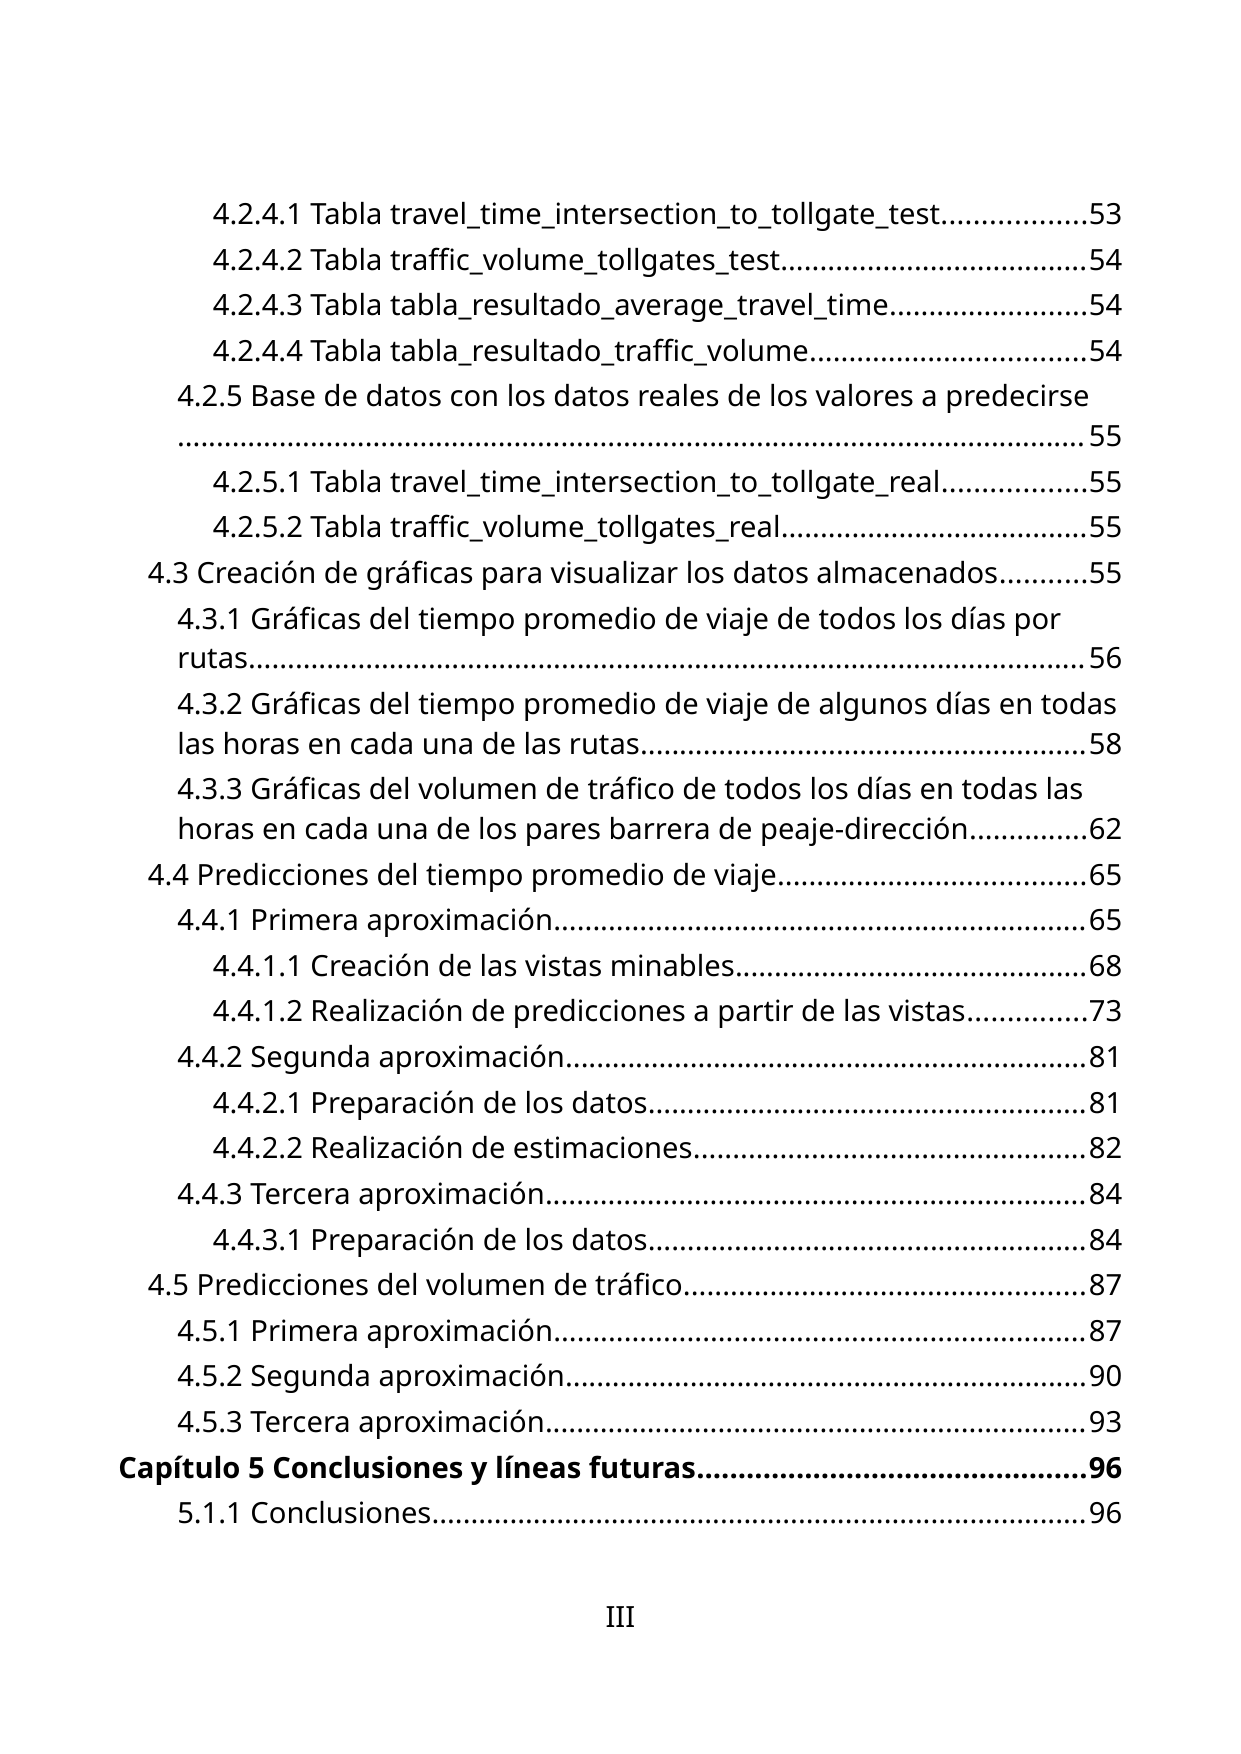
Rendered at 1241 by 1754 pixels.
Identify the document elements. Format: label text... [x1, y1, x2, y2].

text 4.4.2 Segunda aproximación 81 [177, 1036, 1122, 1076]
text 4.4 Predicciones del tiempo promedio de viaje 65 [148, 854, 1122, 893]
text 4.2.4.1 Tabla travel_time_intersection_to_tollgate_test 53 [207, 193, 1122, 233]
text 4.4.1.1 Creación de las vistas minables 68 [207, 945, 1122, 985]
text 4.4.3 Tercera aproximación 84 [177, 1173, 1122, 1213]
text 4.3.2 Gráficas del tiempo promedio de viaje de algunos días en todas las horas en cada una de las rutas 58 [177, 683, 1122, 763]
text 4.3.3 Gráficas del volumen de tráfico de todos los días en todas las horas en cada una de los pares barrera de peaje-dirección 62 [177, 768, 1122, 848]
text 4.2.4.4 Tabla tabla_resultado_traffic_volume 54 [207, 330, 1122, 370]
text 4.2.4.3 Tabla tabla_resultado_average_travel_time 54 [207, 284, 1122, 324]
text 4.3.1 Gráficas del tiempo promedio de viaje de todos los días por rutas 56 [177, 598, 1122, 677]
text 4.5.1 Primera aproximación 87 [177, 1310, 1122, 1350]
text 4.4.2.1 Preparación de los datos 81 [207, 1082, 1122, 1122]
text 4.4.1.2 Realización de predicciones a partir de las vistas 73 [207, 991, 1122, 1030]
text 4.4.3.1 Preparación de los datos 84 [207, 1219, 1122, 1258]
text 4.2.4.2 Tabla traffic_volume_tollgates_test 54 [207, 239, 1122, 278]
text 4.2.5.2 Tabla traffic_volume_tollgates_real 55 [207, 507, 1122, 546]
text Capítulo 5 Conclusiones y líneas futuras 96 [118, 1447, 1122, 1487]
text 4.3 Creación de gráficas para visualizar los datos almacenados 55 [148, 552, 1122, 592]
text 4.2.5 Base de datos con los datos reales de los valores a predecirse 55 [177, 376, 1122, 455]
text 4.2.5.1 Tabla travel_time_intersection_to_tollgate_real 55 [207, 461, 1122, 501]
text 4.5 Predicciones del volumen de tráfico 87 [148, 1264, 1122, 1304]
text 5.1.1 Conclusiones 96 [177, 1493, 1122, 1532]
text 4.4.2.2 Realización de estimaciones 82 [207, 1128, 1122, 1167]
text 4.5.2 Segunda aproximación 90 [177, 1356, 1122, 1395]
text 4.4.1 Primera aproximación 65 [177, 899, 1122, 939]
text 4.5.3 Tercera aproximación 93 [177, 1401, 1122, 1441]
